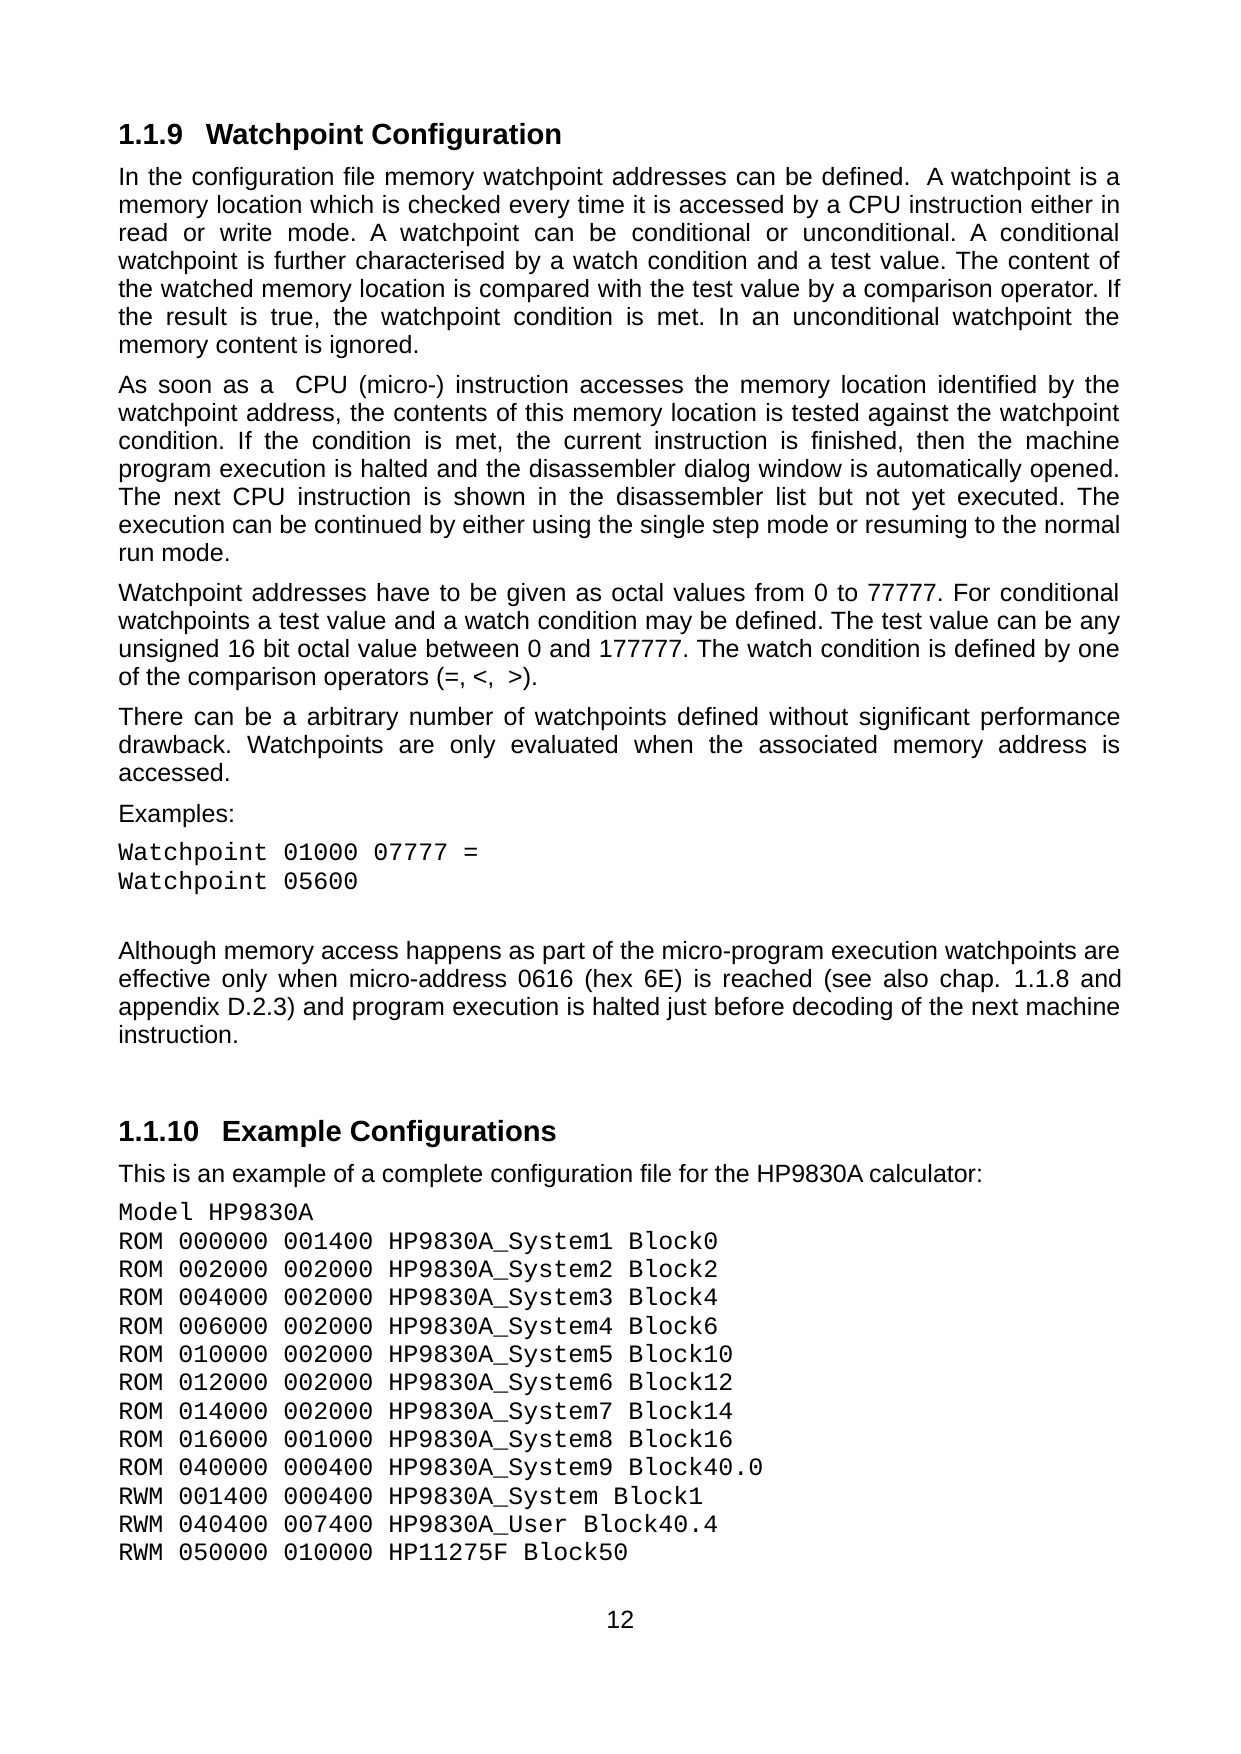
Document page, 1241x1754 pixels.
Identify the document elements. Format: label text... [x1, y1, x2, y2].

text RWM 050000 010000 HP11275F Block50 [118, 1540, 1122, 1568]
text Watchpoint 01000 07777 = [118, 840, 1122, 868]
text Examples: [118, 799, 1122, 827]
text RWM 001400 000400 HP9830A_System Block1 [118, 1483, 1122, 1512]
text Watchpoint addresses have to be given as octal values from 0 to 77777. For conditional watchpoints a test value and a watch condition may be defined. The test value can be any unsigned 16 bit octal value between 0 and 177777. The watch condition is defined by one of the comparison operators (=, <, >). [118, 579, 1122, 691]
text This is an example of a complete configuration file for the HP9830A calculator: [118, 1159, 1122, 1187]
text RWM 040400 007400 HP9830A_User Block40.4 [118, 1512, 1122, 1540]
text ROM 006000 002000 HP9830A_System4 Block6 [118, 1313, 1122, 1342]
text In the configuration file memory watchpoint addresses can be defined. A watchpoint is a memory location which is checked every time it is accessed by a CPU instruction either in read or write mode. A watchpoint can be conditional or unconditional. A conditional watchpoint is further characterised by a watch condition and a test value. The content of the watched memory location is compared with the test value by a comparison operator. If the result is true, the watchpoint condition is met. In an unconditional watchpoint the memory content is ignored. [118, 163, 1122, 359]
text ROM 040000 000400 HP9830A_System9 Block40.0 [118, 1455, 1122, 1483]
text ROM 000000 001400 HP9830A_System1 Block0 [118, 1228, 1122, 1257]
text ROM 012000 002000 HP9830A_System6 Block12 [118, 1370, 1122, 1398]
text ROM 014000 002000 HP9830A_System7 Block14 [118, 1398, 1122, 1427]
text ROM 004000 002000 HP9830A_System3 Block4 [118, 1285, 1122, 1313]
text ROM 016000 001000 HP9830A_System8 Block16 [118, 1427, 1122, 1455]
subtitle Watchpoint Configuration [118, 118, 1122, 151]
text Watchpoint 05600 [118, 868, 1122, 897]
text Model HP9830A [118, 1200, 1122, 1228]
text There can be a arbitrary number of watchpoints defined without significant performance drawback. Watchpoints are only evaluated when the associated memory address is accessed. [118, 703, 1122, 787]
text Although memory access happens as part of the micro-program execution watchpoints are effective only when micro-address 0616 (hex 6E) is reached (see also chap. 1.1.8 and appendix D.2.3) and program execution is halted just before decoding of the next machine instruction. [118, 937, 1122, 1049]
text ROM 010000 002000 HP9830A_System5 Block10 [118, 1342, 1122, 1370]
text ROM 002000 002000 HP9830A_System2 Block2 [118, 1257, 1122, 1285]
text As soon as a CPU (micro-) instruction accesses the memory location identified by the watchpoint address, the contents of this memory location is tested against the watchpoint condition. If the condition is met, the current instruction is finished, then the machine program execution is halted and the disassembler dialog window is automatically opened. The next CPU instruction is shown in the disassembler list but not yet executed. The execution can be continued by either using the single step mode or resuming to the normal run mode. [118, 371, 1122, 567]
subtitle Example Configurations [118, 1114, 1122, 1147]
